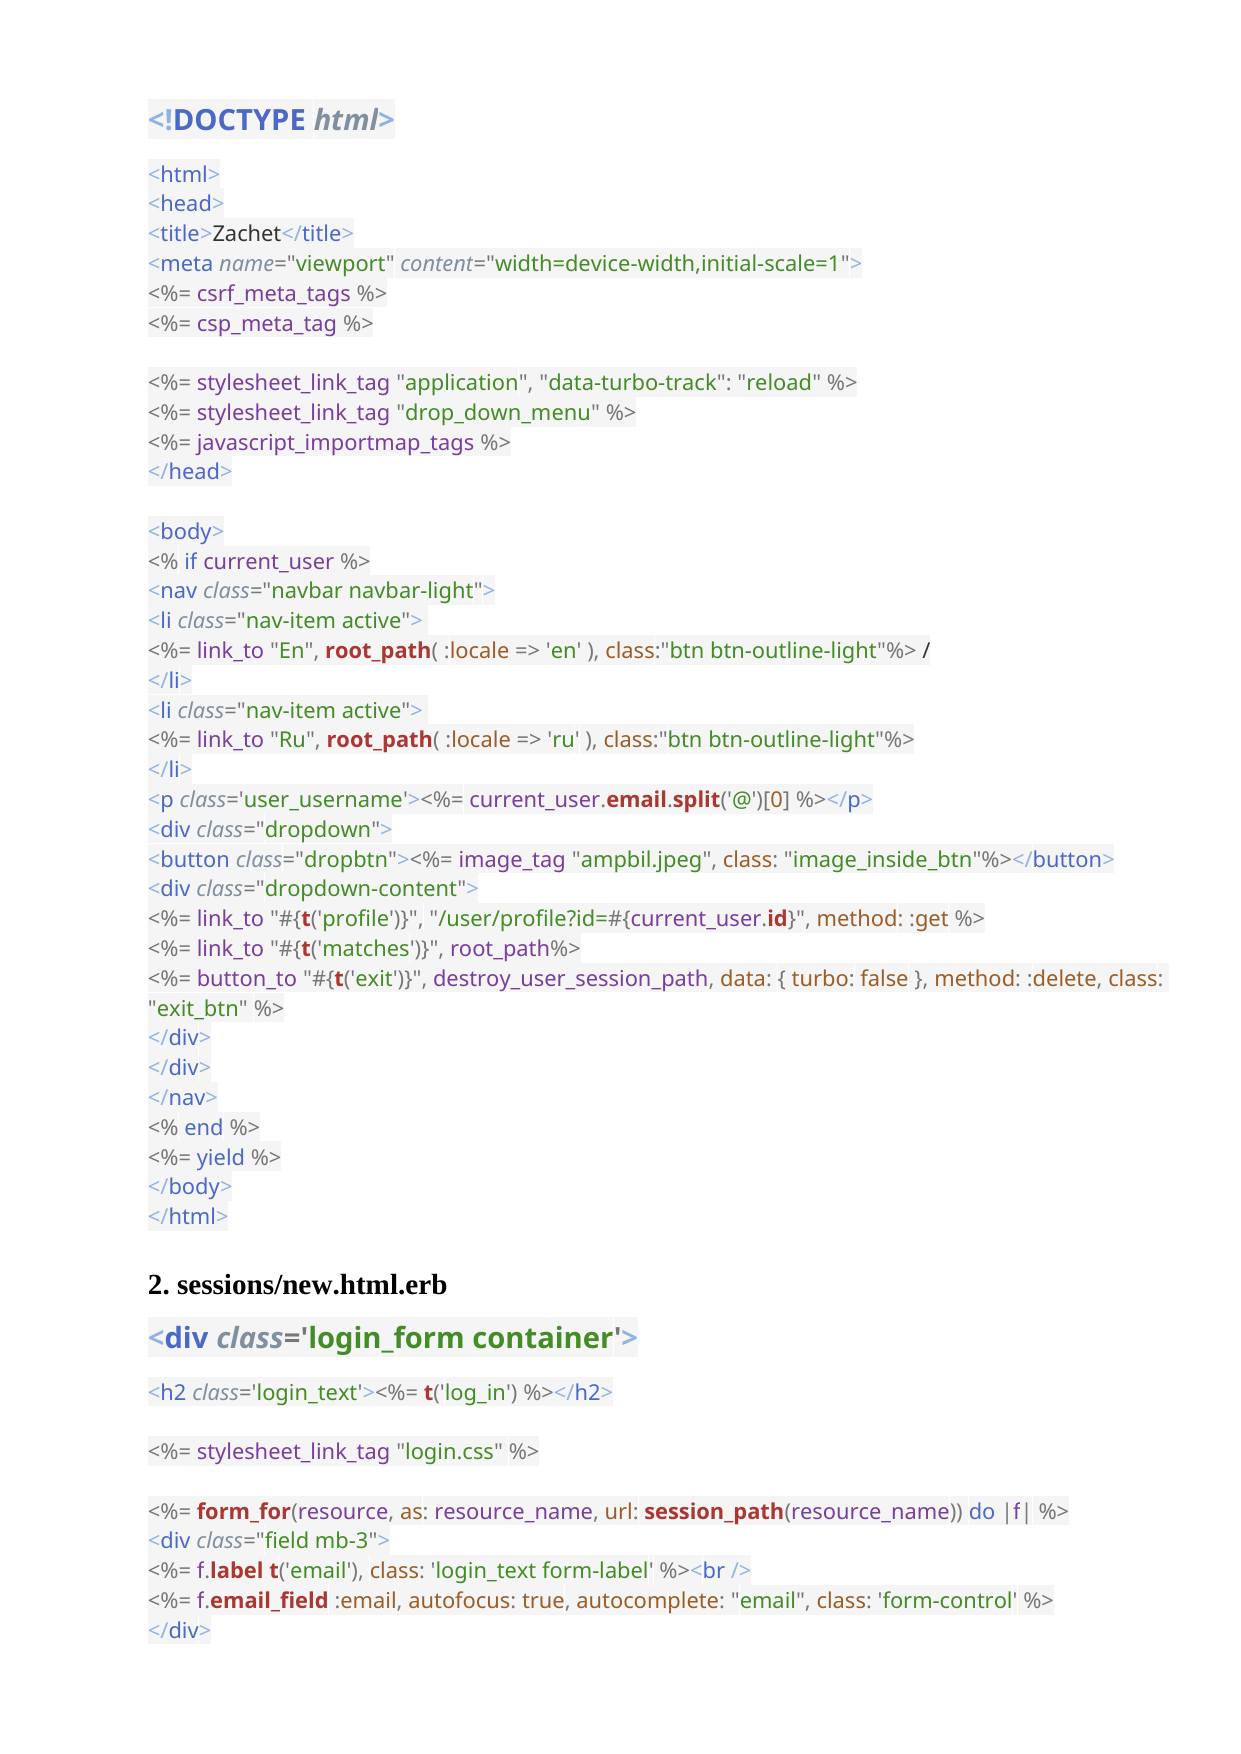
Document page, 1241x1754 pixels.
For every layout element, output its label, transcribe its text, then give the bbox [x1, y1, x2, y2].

text <%= yield %> [148, 1141, 1181, 1171]
text <% if current_user %> [148, 546, 1181, 575]
text <html> [148, 158, 1181, 188]
text <title>Zachet</title> [148, 218, 1181, 248]
text <meta name="viewport" content="width=device-width,initial-scale=1"> [148, 248, 1181, 278]
text <%= link_to "#{t('matches')}", root_path%> [148, 933, 1181, 963]
text <%= f.email_field :email, autofocus: true, autocomplete: "email", class: 'form-control' %> [148, 1585, 1181, 1615]
text </div> [148, 1022, 1181, 1052]
text <%= link_to "Ru", root_path( :locale => 'ru' ), class:"btn btn-outline-light"%> [148, 724, 1181, 754]
text <%= javascript_importmap_tags %> [148, 427, 1181, 456]
text <button class="dropbtn"><%= image_tag "ampbil.jpeg", class: "image_inside_btn"%></button> [148, 843, 1181, 873]
text <%= form_for(resource, as: resource_name, url: session_path(resource_name)) do |f| %> [148, 1496, 1181, 1525]
text <nav class="navbar navbar-light"> [148, 575, 1181, 605]
text </li> [148, 665, 1181, 694]
text <div class="dropdown-content"> [148, 873, 1181, 903]
text </nav> [148, 1082, 1181, 1112]
text <%= link_to "En", root_path( :locale => 'en' ), class:"btn btn-outline-light"%> / [148, 635, 1181, 665]
text <li class="nav-item active"> [148, 605, 1181, 635]
text <%= f.label t('email'), class: 'login_text form-label' %><br /> [148, 1555, 1181, 1585]
text <%= stylesheet_link_tag "login.css" %> [148, 1436, 1181, 1466]
text </body> [148, 1171, 1181, 1201]
text <li class="nav-item active"> [148, 694, 1181, 724]
text <% end %> [148, 1112, 1181, 1141]
text <%= csrf_meta_tags %> [148, 278, 1181, 307]
text <div class="dropdown"> [148, 814, 1181, 843]
text </li> [148, 754, 1181, 784]
text <div class='login_form container'> [148, 1317, 1181, 1357]
text <h2 class='login_text'><%= t('log_in') %></h2> [148, 1377, 1181, 1406]
text </html> [148, 1201, 1181, 1231]
text <!DOCTYPE html> [148, 99, 1181, 139]
text <%= csp_meta_tag %> [148, 307, 1181, 337]
text <%= stylesheet_link_tag "drop_down_menu" %> [148, 397, 1181, 427]
text <p class='user_username'><%= current_user.email.split('@')[0] %></p> [148, 784, 1181, 814]
text <%= button_to "#{t('exit')}", destroy_user_session_path, data: { turbo: false }, method: :delete, class: "exit_btn" %> [148, 963, 1181, 1022]
text <%= stylesheet_link_tag "application", "data-turbo-track": "reload" %> [148, 367, 1181, 397]
text </div> [148, 1615, 1181, 1644]
text </div> [148, 1052, 1181, 1082]
text <div class="field mb-3"> [148, 1525, 1181, 1555]
text </head> [148, 456, 1181, 486]
text 2. sessions/new.html.erb [148, 1267, 1181, 1300]
text <body> [148, 516, 1181, 546]
text <%= link_to "#{t('profile')}", "/user/profile?id=#{current_user.id}", method: :get %> [148, 903, 1181, 933]
text <head> [148, 188, 1181, 218]
